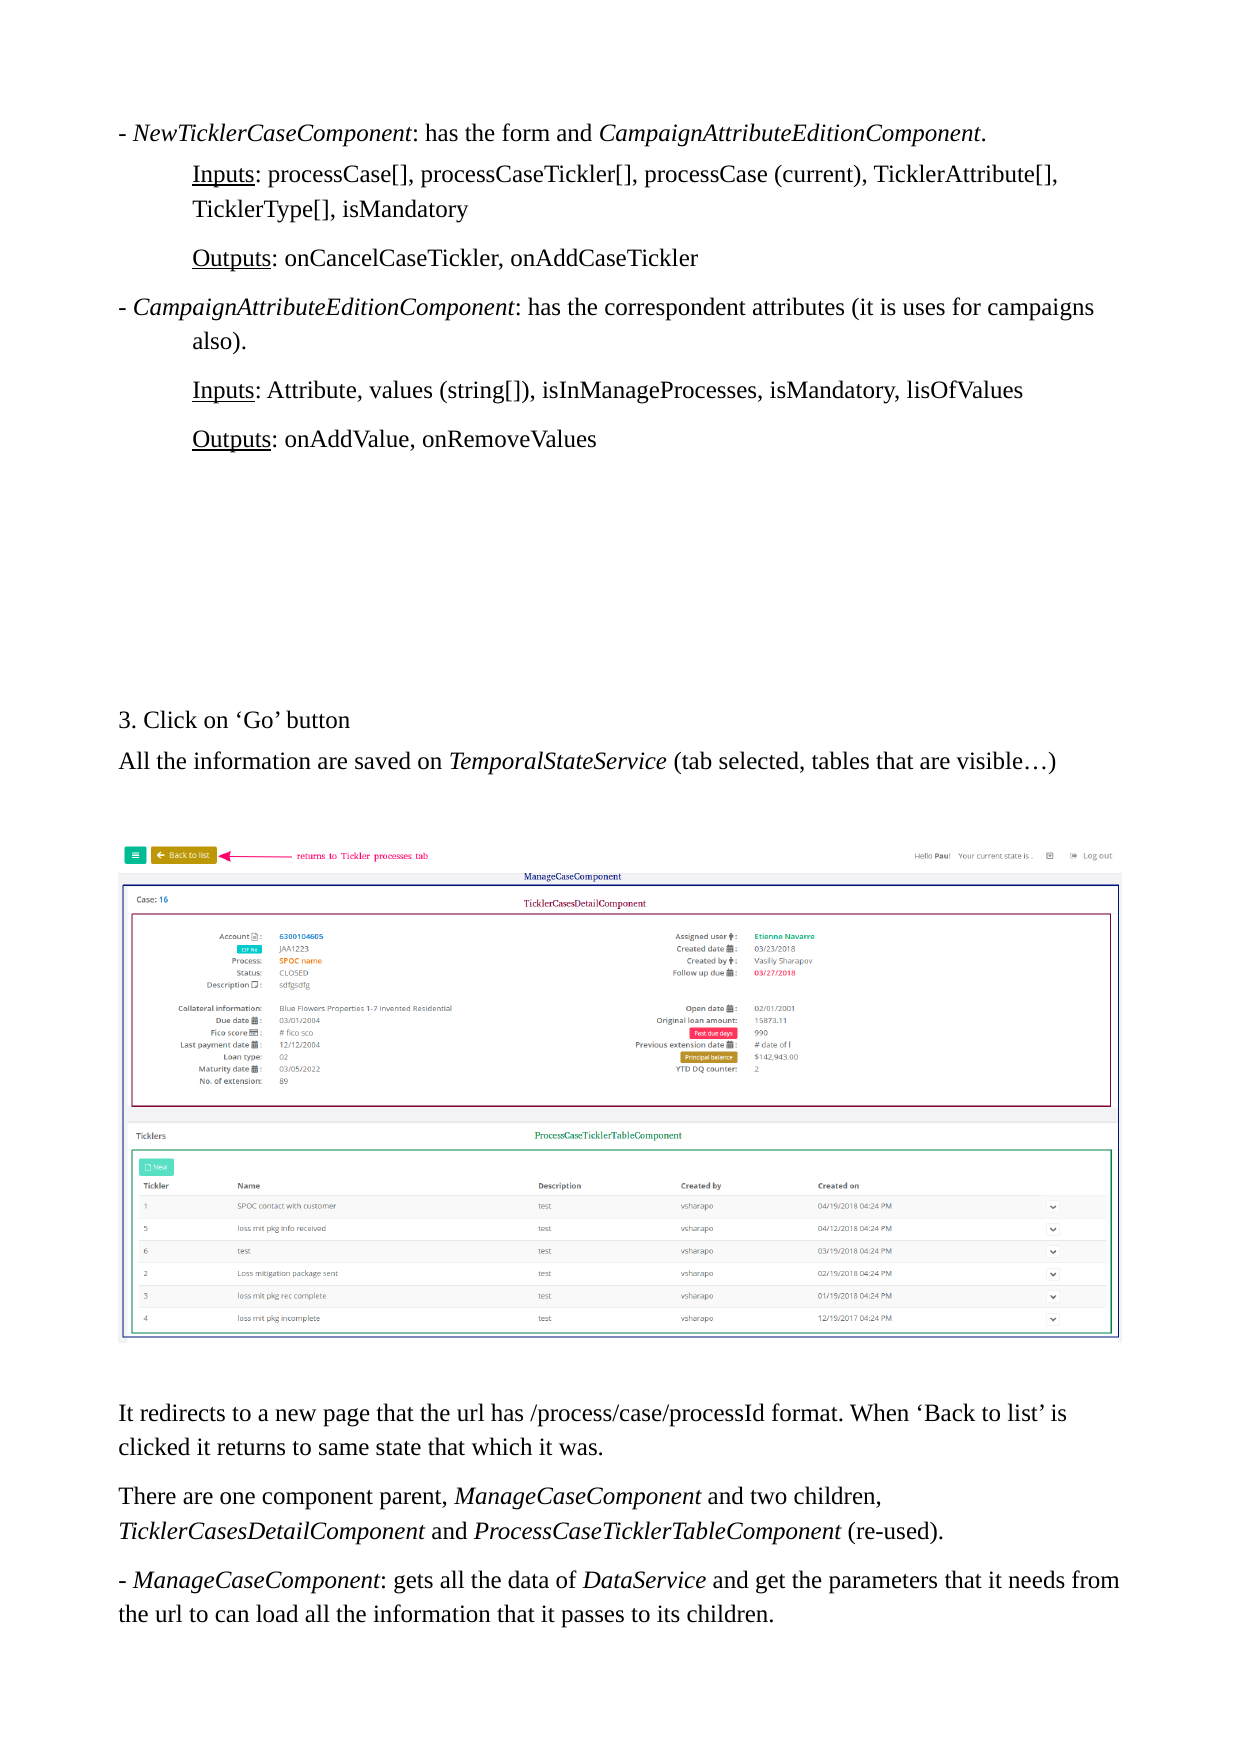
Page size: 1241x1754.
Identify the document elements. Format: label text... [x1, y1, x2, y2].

text - CampaignAttributeEditionComponent: has the correspondent attributes (it is uses for campaigns also). [118, 292, 1122, 355]
picture [118, 844, 1123, 1343]
text Inputs: Attribute, values (string[]), isInManageProcesses, isMandatory, lisOfValues [118, 376, 1122, 404]
text There are one component parent, ManageCaseComponent and two children, TicklerCasesDetailComponent and ProcessCaseTicklerTableComponent (re-used). [118, 1481, 1122, 1544]
text It redirects to a new page that the url has /process/case/processId format. When ‘Back to list’ is clicked it returns to same state that which it was. [118, 1398, 1122, 1461]
subtitle - NewTicklerCaseComponent: has the form and CampaignAttributeEditionComponent. [118, 118, 1122, 147]
text All the information are saved on TemporalStateService (tab selected, tables that are visible…) [118, 746, 1122, 775]
text Outputs: onCancelCaseTickler, onAddCaseTickler [118, 243, 1122, 272]
subtitle 3. Click on ‘Go’ button [118, 705, 1122, 733]
text Outputs: onAddValue, onRemoveValues [118, 424, 1122, 453]
text - ManageCaseComponent: gets all the data of DataService and get the parameters that it needs from the url to can load all the information that it passes to its children. [118, 1565, 1122, 1628]
text Inputs: processCase[], processCaseTickler[], processCase (current), TicklerAttribute[], TicklerType[], isMandatory [118, 159, 1122, 223]
